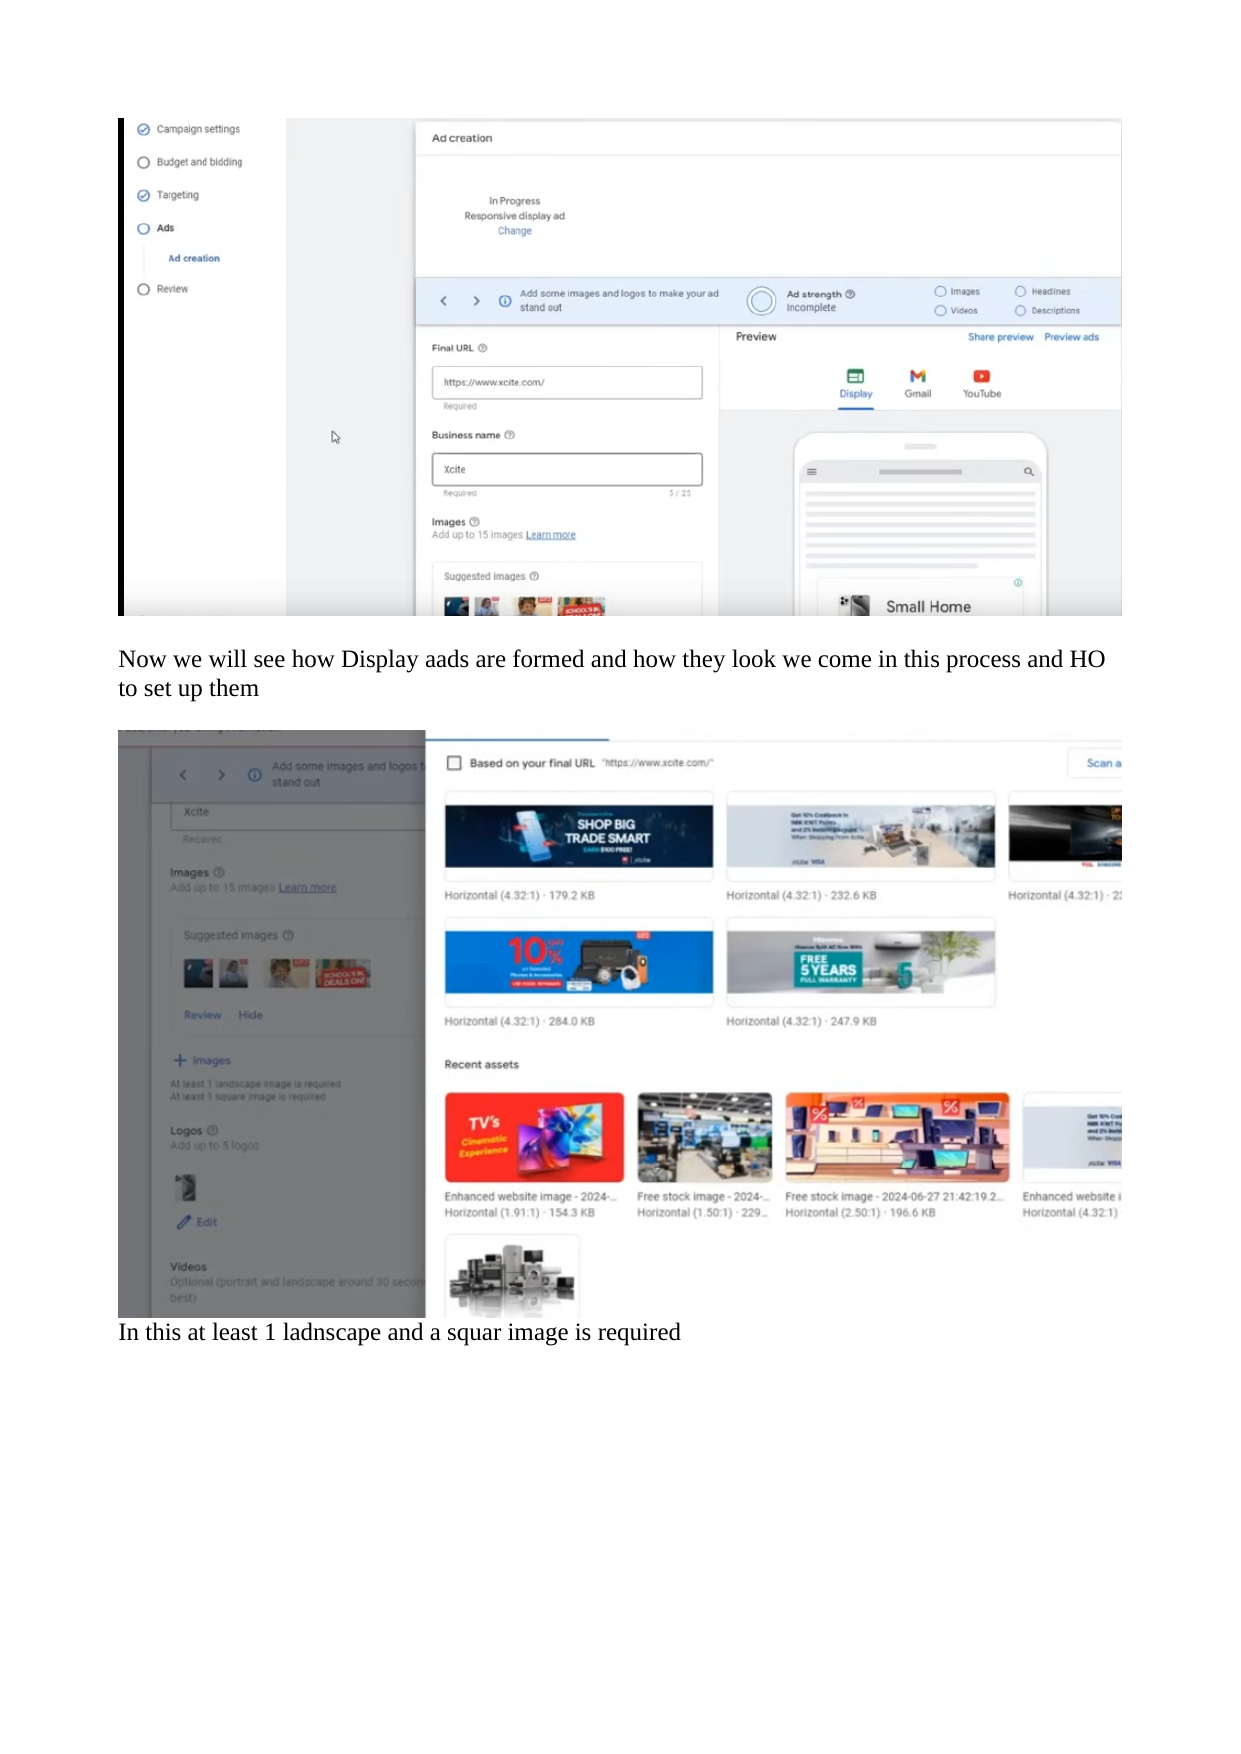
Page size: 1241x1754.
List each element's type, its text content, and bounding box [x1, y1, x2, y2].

text Now we will see how Display aads are formed and how they look we come in this process and HO to set up them [118, 644, 1122, 702]
picture [118, 730, 1122, 1318]
picture [118, 118, 1122, 616]
text In this at least 1 ladnscape and a squar image is required [118, 1318, 1122, 1346]
